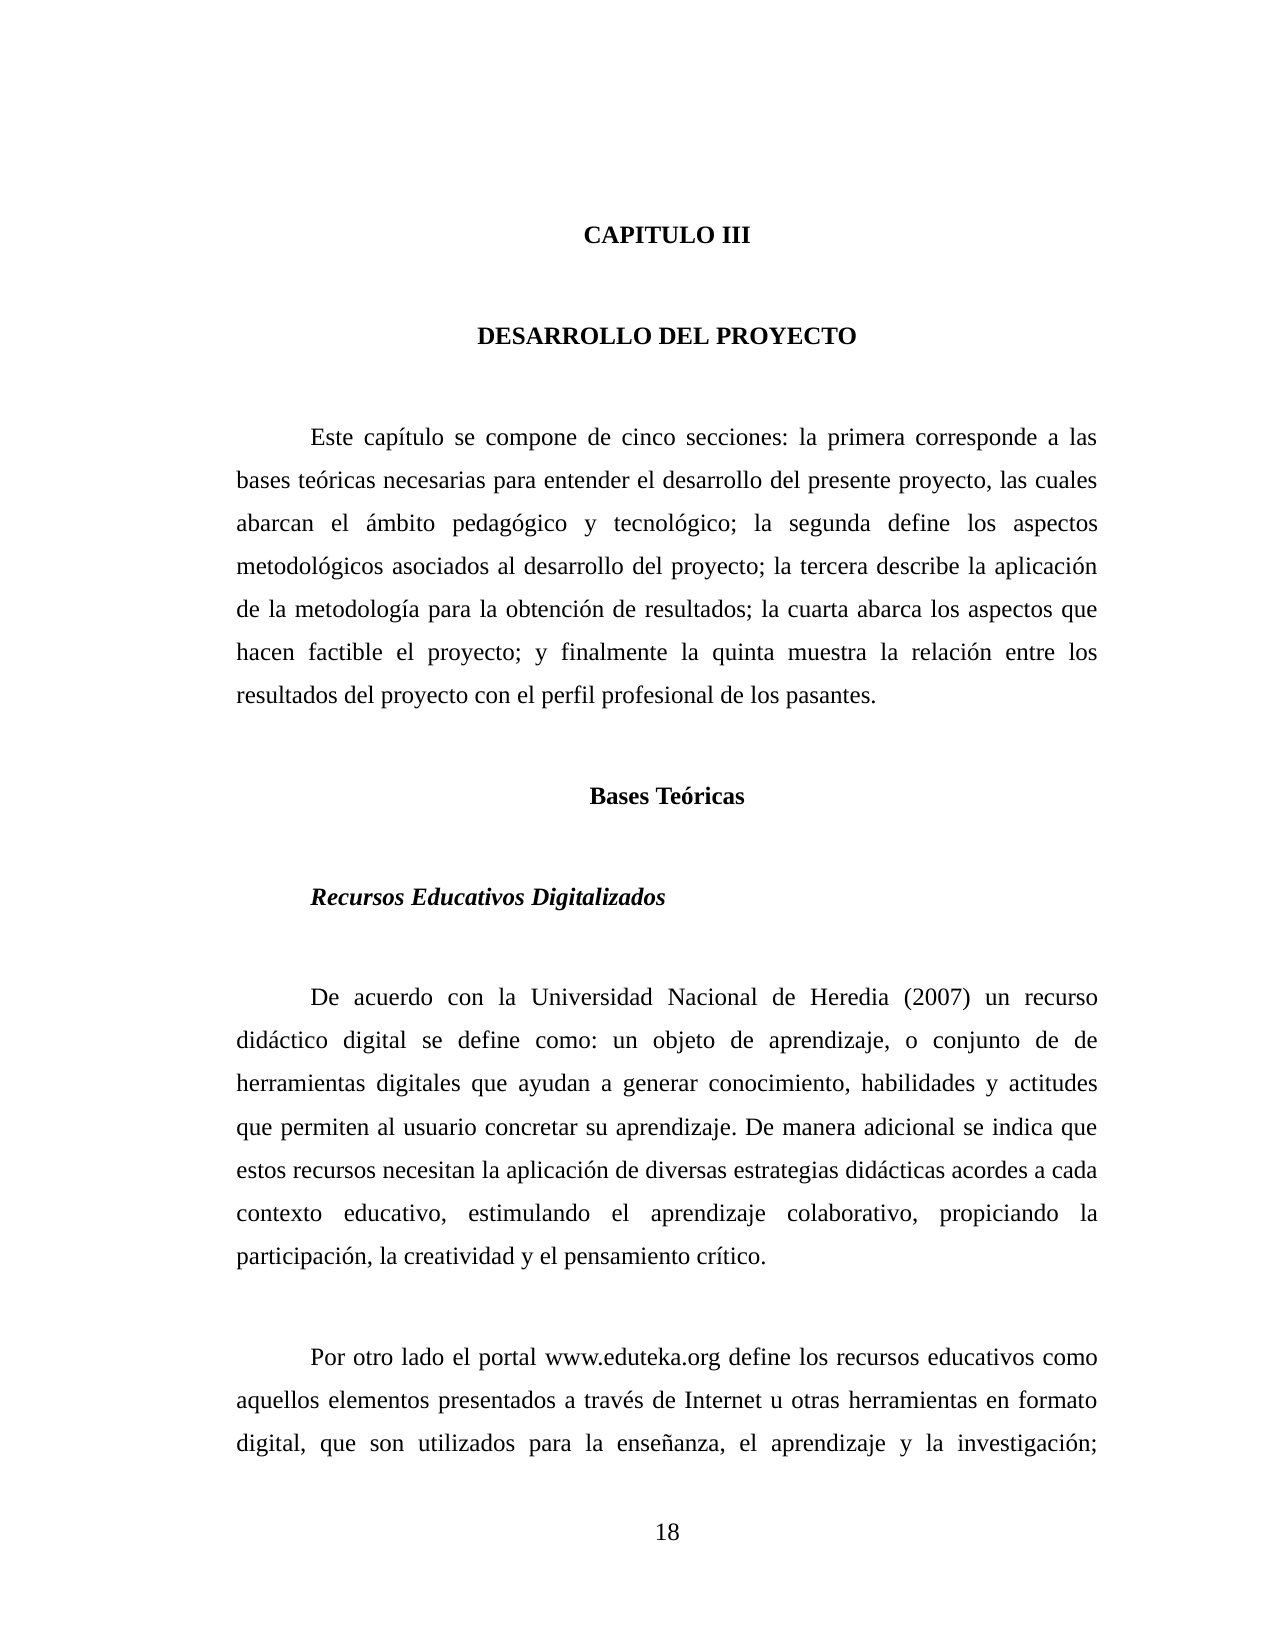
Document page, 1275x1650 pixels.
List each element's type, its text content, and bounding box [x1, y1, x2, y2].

text De acuerdo con la Universidad Nacional de Heredia (2007) un recurso didáctico digital se define como: un objeto de aprendizaje, o conjunto de de herramientas digitales que ayudan a generar conocimiento, habilidades y actitudes que permiten al usuario concretar su aprendizaje. De manera adicional se indica que estos recursos necesitan la aplicación de diversas estrategias didácticas acordes a cada contexto educativo, estimulando el aprendizaje colaborativo, propiciando la participación, la creatividad y el pensamiento crítico. [236, 982, 1098, 1270]
text Por otro lado el portal www.eduteka.org define los recursos educativos como aquellos elementos presentados a través de Internet u otras herramientas en formato digital, que son utilizados para la enseñanza, el aprendizaje y la investigación; [236, 1342, 1098, 1457]
text Bases Teóricas [236, 781, 1098, 810]
text DESARROLLO DEL PROYECTO [236, 321, 1098, 350]
text Este capítulo se compone de cinco secciones: la primera corresponde a las bases teóricas necesarias para entender el desarrollo del presente proyecto, las cuales abarcan el ámbito pedagógico y tecnológico; la segunda define los aspectos metodológicos asociados al desarrollo del proyecto; la tercera describe la aplicación de la metodología para la obtención de resultados; la cuarta abarca los aspectos que hacen factible el proyecto; y finalmente la quinta muestra la relación entre los resultados del proyecto con el perfil profesional de los pasantes. [236, 422, 1098, 709]
text Recursos Educativos Digitalizados [236, 882, 1098, 910]
text CAPITULO III [236, 220, 1098, 249]
